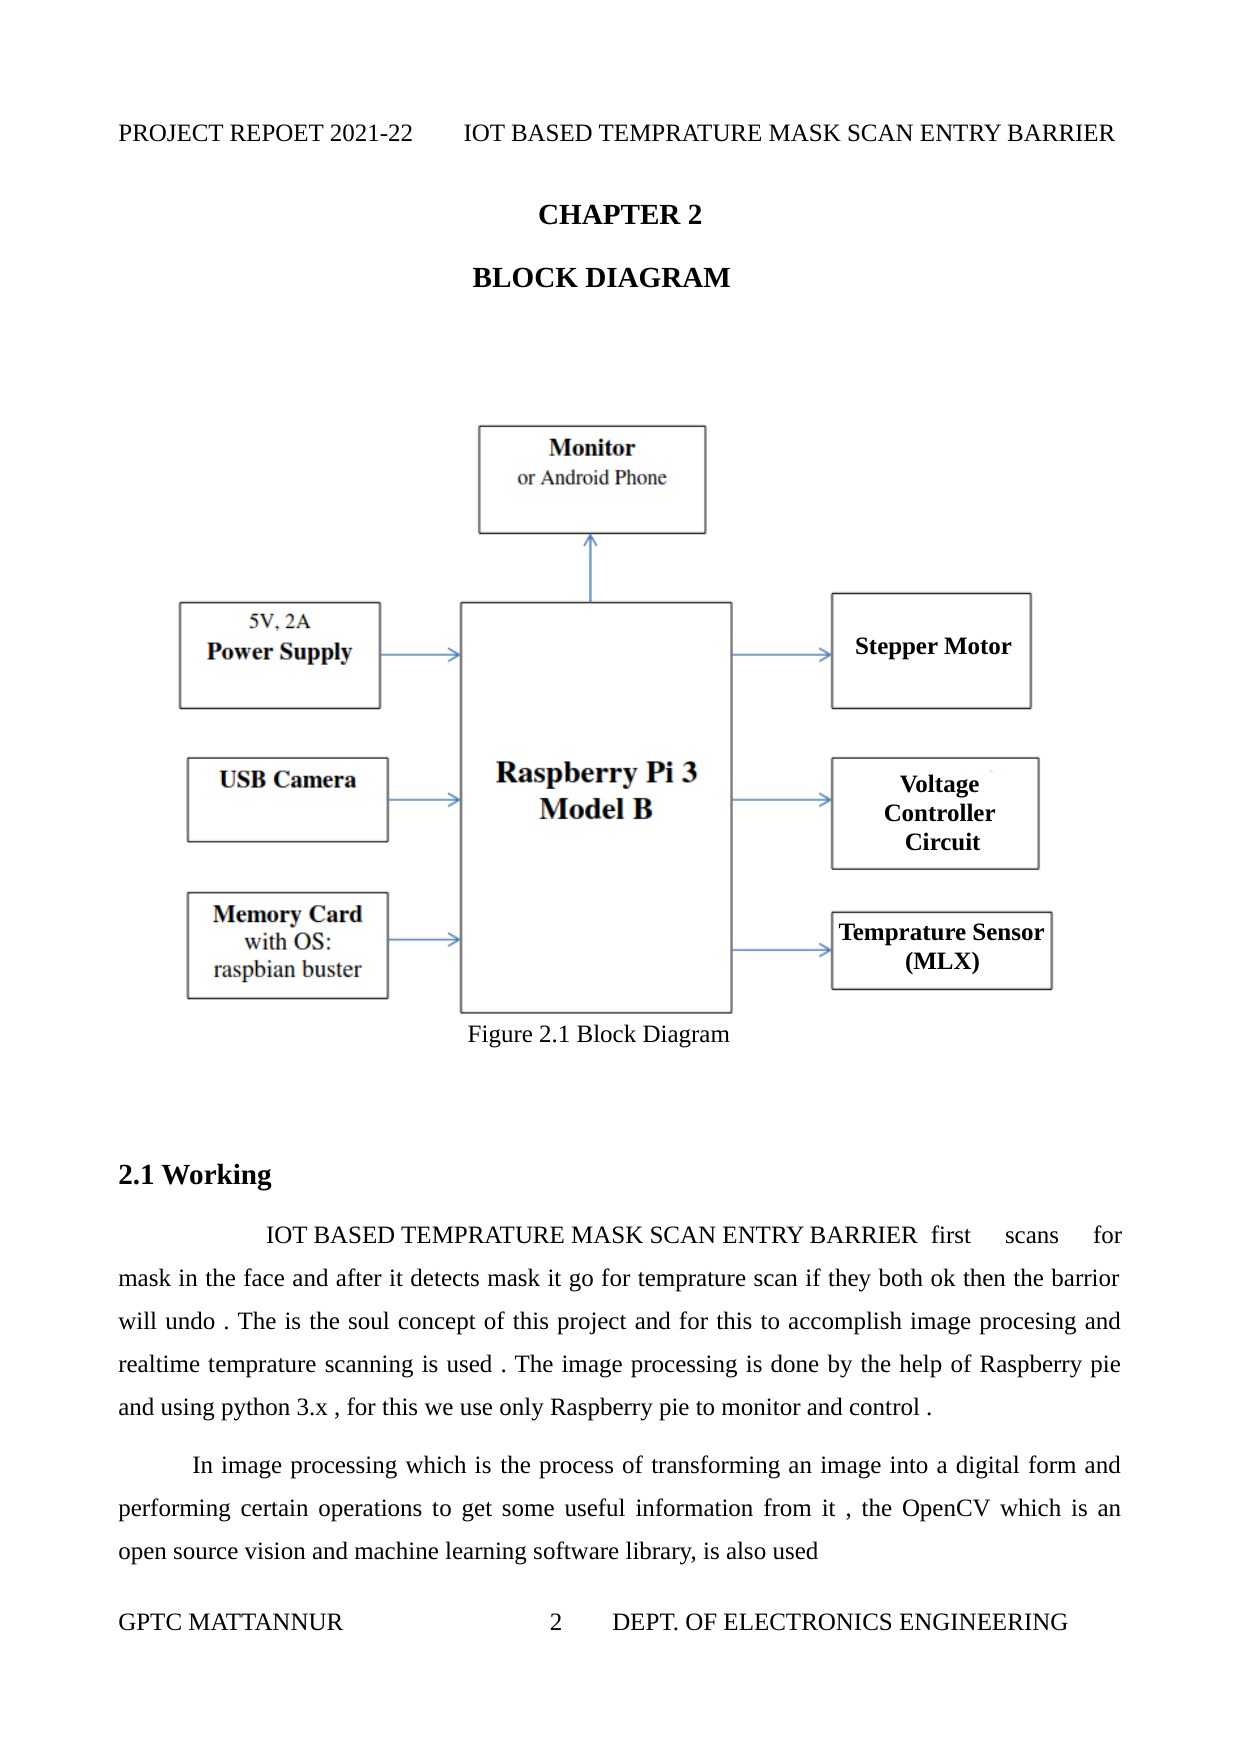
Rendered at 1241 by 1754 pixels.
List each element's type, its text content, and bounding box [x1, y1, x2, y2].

picture [107, 384, 1112, 1086]
text BLOCK DIAGRAM [118, 260, 1122, 293]
subtitle CHAPTER 2 [118, 197, 1122, 231]
subtitle 2.1 Working [118, 1157, 1122, 1191]
text IOT BASED TEMPRATURE MASK SCAN ENTRY BARRIER first scans for mask in the face and after it detects mask it go for temprature scan if they both ok then the barrior will undo . The is the soul concept of this project and for this to accomplish image procesing and realtime temprature scanning is used . The image processing is done by the help of Raspberry pie and using python 3.x , for this we use only Raspberry pie to monitor and control . [118, 1220, 1122, 1421]
text In image processing which is the process of transforming an image into a digital form and performing certain operations to get some useful information from it , the OpenCV which is an open source vision and machine learning software library, is also used [118, 1450, 1122, 1565]
